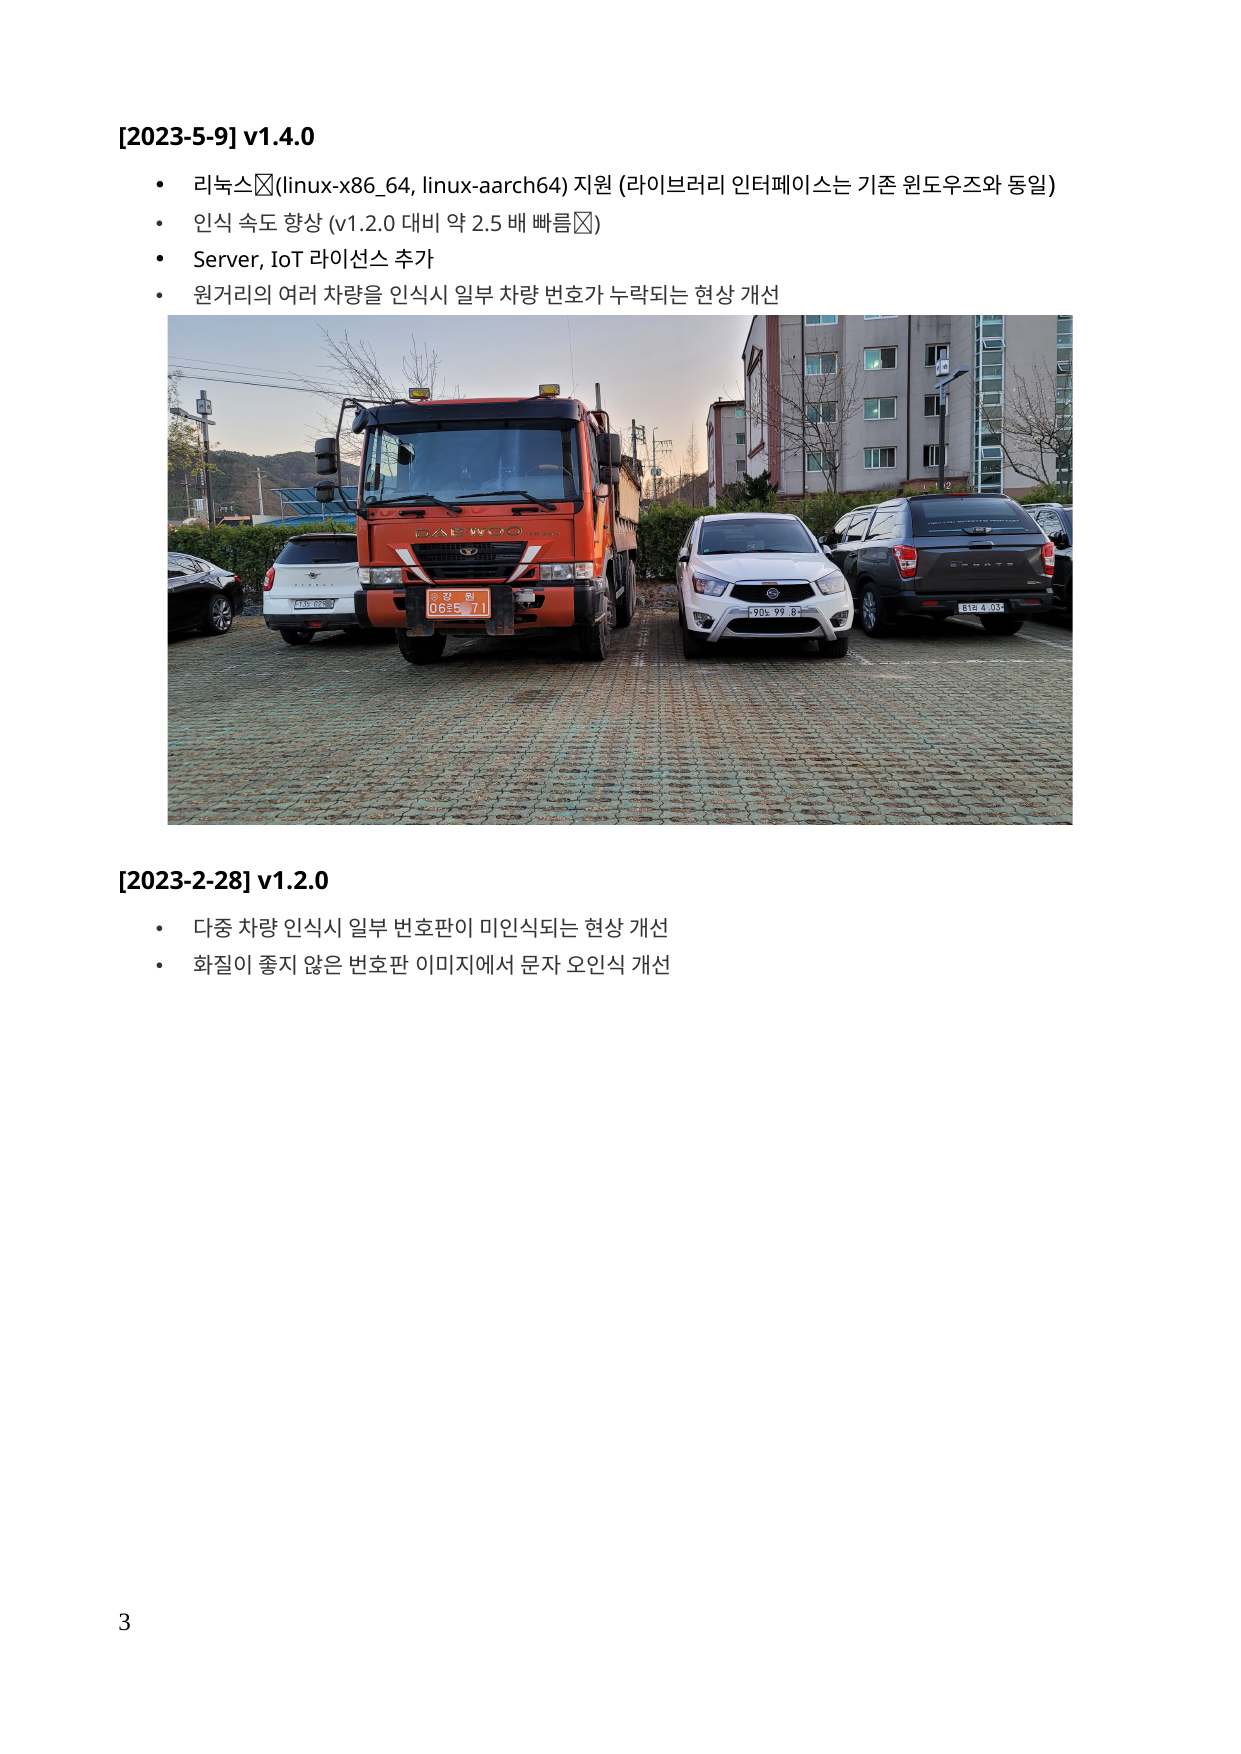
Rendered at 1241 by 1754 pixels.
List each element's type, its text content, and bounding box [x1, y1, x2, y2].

list 리눅스🐧(linux-x86_64, linux-aarch64) 지원 (라이브러리 인터페이스는 기존 윈도우즈와 동일) [156, 166, 1122, 201]
subtitle [2023-5-9] v1.4.0 [118, 118, 1122, 152]
list 다중 차량 인식시 일부 번호판이 미인식되는 현상 개선 [156, 911, 1122, 943]
subtitle [2023-2-28] v1.2.0 [118, 863, 1122, 897]
list 인식 속도 향상 (v1.2.0 대비 약 2.5배 빠름🚀) [156, 206, 1122, 237]
list 원거리의 여러 차량을 인식시 일부 차량 번호가 누락되는 현상 개선 [156, 278, 1122, 310]
list 화질이 좋지 않은 번호판 이미지에서 문자 오인식 개선 [156, 948, 1122, 979]
picture [167, 315, 1073, 825]
list Server, IoT 라이선스 추가 [156, 242, 1122, 274]
